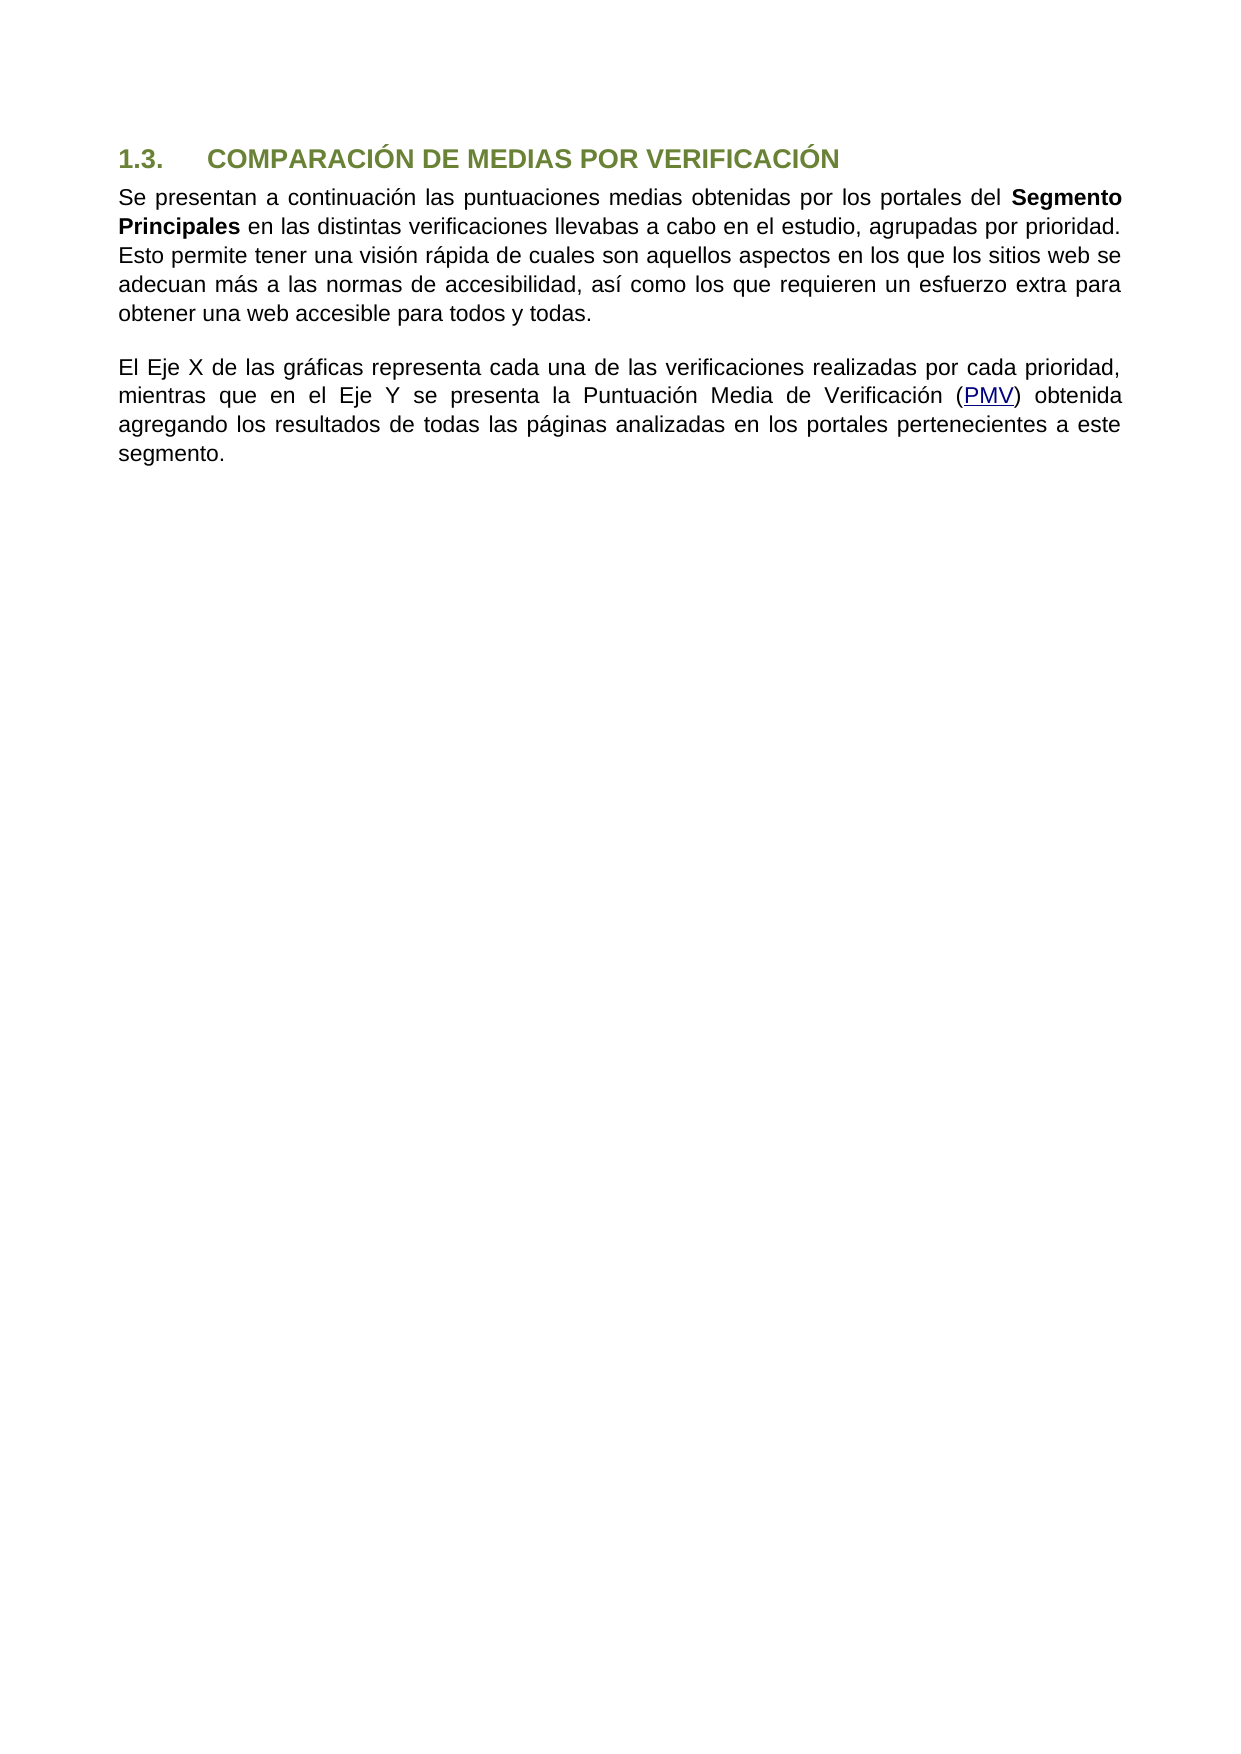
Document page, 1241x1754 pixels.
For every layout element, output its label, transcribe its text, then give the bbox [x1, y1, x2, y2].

subtitle Comparación de medias por verificación [118, 143, 1122, 174]
text Se presentan a continuación las puntuaciones medias obtenidas por los portales del Segmento Principales en las distintas verificaciones llevabas a cabo en el estudio, agrupadas por prioridad. Esto permite tener una visión rápida de cuales son aquellos aspectos en los que los sitios web se adecuan más a las normas de accesibilidad, así como los que requieren un esfuerzo extra para obtener una web accesible para todos y todas. [118, 184, 1122, 326]
text El Eje X de las gráficas representa cada una de las verificaciones realizadas por cada prioridad, mientras que en el Eje Y se presenta la Puntuación Media de Verificación (PMV) obtenida agregando los resultados de todas las páginas analizadas en los portales pertenecientes a este segmento. [118, 353, 1122, 467]
